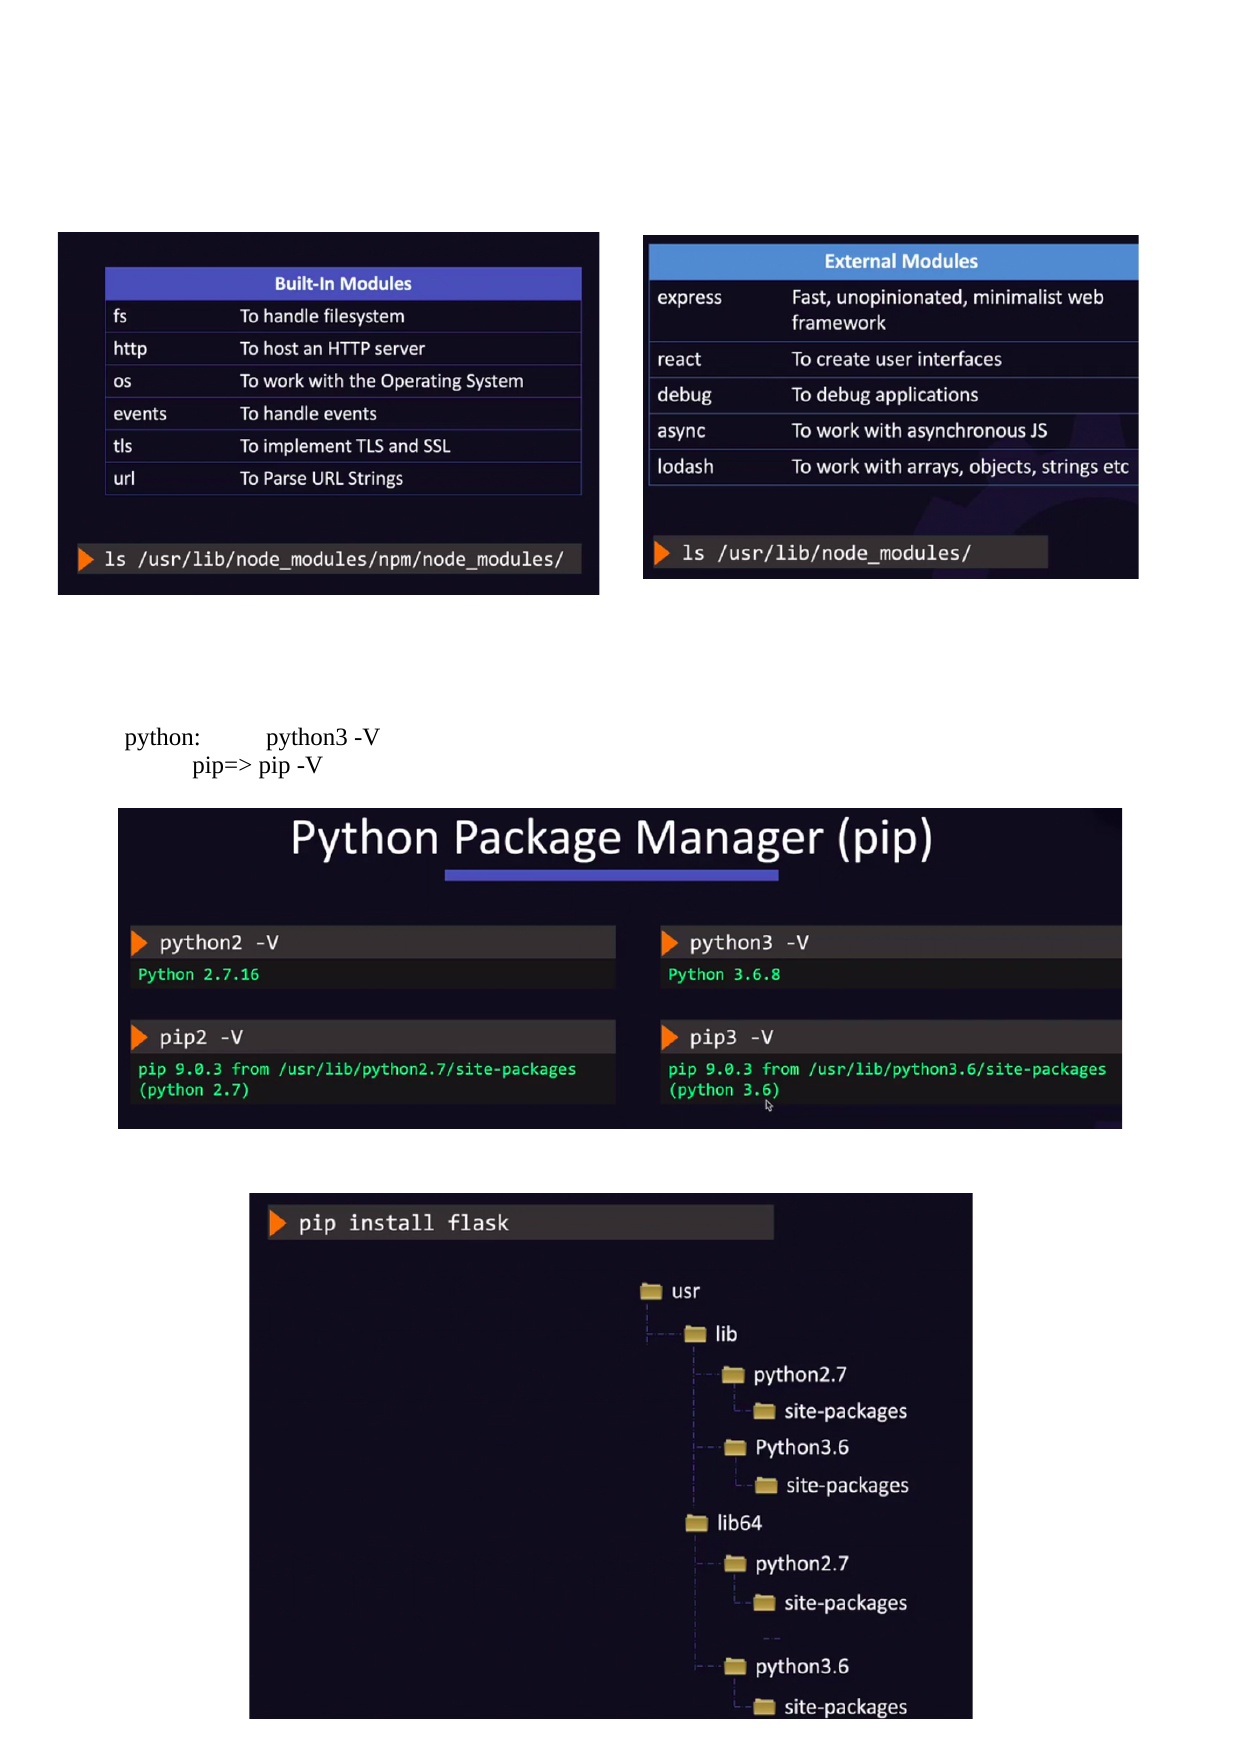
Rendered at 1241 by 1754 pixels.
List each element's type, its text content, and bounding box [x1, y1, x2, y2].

picture [118, 808, 1123, 1129]
text python: python3 -V [118, 722, 1122, 751]
text pip=> pip -V [118, 751, 1122, 779]
picture [643, 235, 1139, 579]
picture [57, 232, 600, 595]
picture [249, 1193, 973, 1719]
